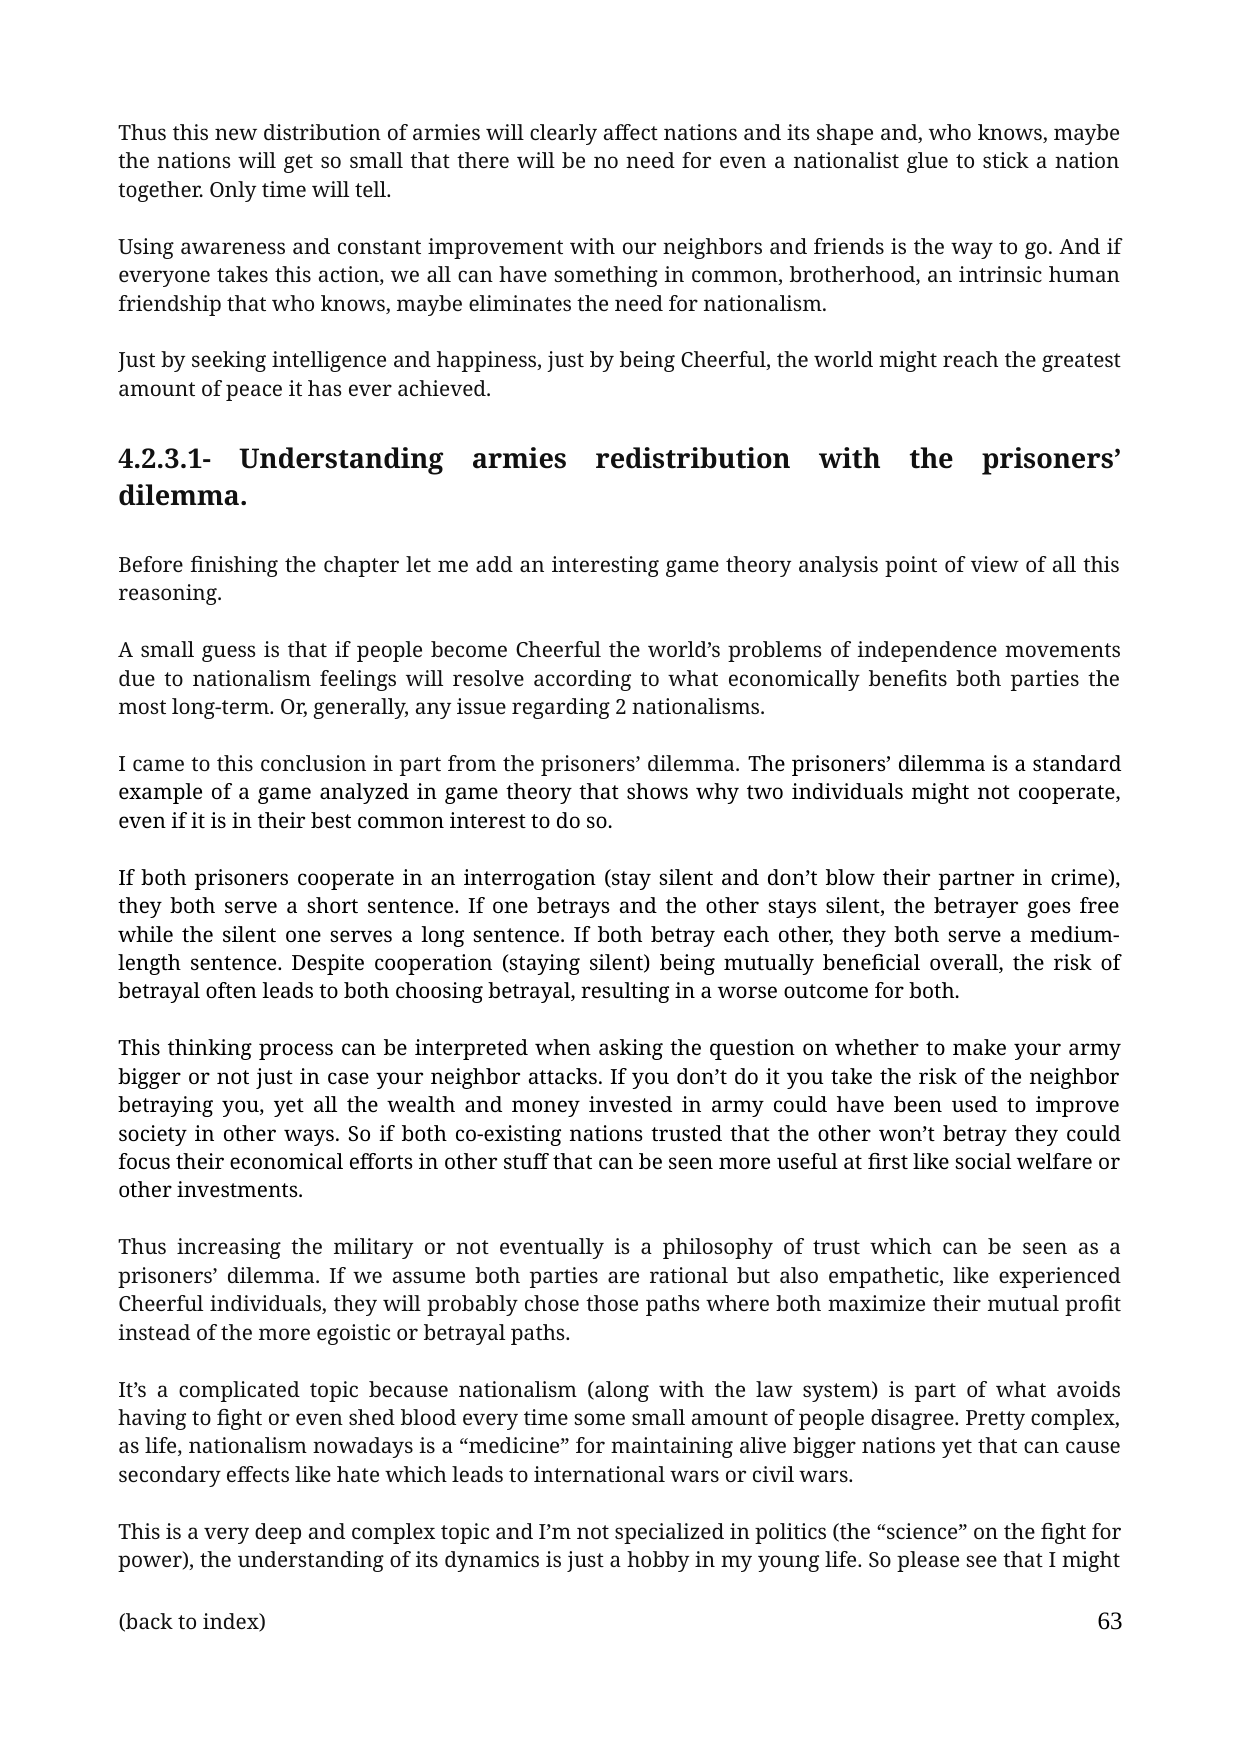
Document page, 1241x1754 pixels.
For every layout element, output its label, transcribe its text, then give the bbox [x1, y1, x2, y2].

text It’s a complicated topic because nationalism (along with the law system) is part of what avoids having to fight or even shed blood every time some small amount of people disagree. Pretty complex, as life, nationalism nowadays is a “medicine” for maintaining alive bigger nations yet that can cause secondary effects like hate which leads to international wars or civil wars. [118, 1375, 1122, 1488]
text 4.2.3.1- Understanding armies redistribution with the prisoners’ dilemma. [118, 439, 1122, 513]
text A small guess is that if people become Cheerful the world’s problems of independence movements due to nationalism feelings will resolve according to what economically benefits both parties the most long-term. Or, generally, any issue regarding 2 nationalisms. [118, 635, 1122, 721]
text I came to this conclusion in part from the prisoners’ dilemma. The prisoners’ dilemma is a standard example of a game analyzed in game theory that shows why two individuals might not cooperate, even if it is in their best common interest to do so. [118, 749, 1122, 834]
text Using awareness and constant improvement with our neighbors and friends is the way to go. And if everyone takes this action, we all can have something in common, brotherhood, an intrinsic human friendship that who knows, maybe eliminates the need for nationalism. [118, 232, 1122, 317]
text This thinking process can be interpreted when asking the question on whether to make your army bigger or not just in case your neighbor attacks. If you don’t do it you take the risk of the neighbor betraying you, yet all the wealth and money invested in army could have been used to improve society in other ways. So if both co-existing nations trusted that the other won’t betray they could focus their economical efforts in other stuff that can be seen more useful at first like social welfare or other investments. [118, 1033, 1122, 1204]
text If both prisoners cooperate in an interrogation (stay silent and don’t blow their partner in crime), they both serve a short sentence. If one betrays and the other stays silent, the betrayer goes free while the silent one serves a long sentence. If both betray each other, they both serve a medium-length sentence. Despite cooperation (staying silent) being mutually beneficial overall, the risk of betrayal often leads to both choosing betrayal, resulting in a worse outcome for both. [118, 863, 1122, 1005]
text Thus increasing the military or not eventually is a philosophy of trust which can be seen as a prisoners’ dilemma. If we assume both parties are rational but also empathetic, like experienced Cheerful individuals, they will probably chose those paths where both maximize their mutual profit instead of the more egoistic or betrayal paths. [118, 1232, 1122, 1346]
text Thus this new distribution of armies will clearly affect nations and its shape and, who knows, maybe the nations will get so small that there will be no need for even a nationalist glue to stick a nation together. Only time will tell. [118, 118, 1122, 203]
text Before finishing the chapter let me add an interesting game theory analysis point of view of all this reasoning. [118, 550, 1122, 607]
text This is a very deep and complex topic and I’m not specialized in politics (the “science” on the fight for power), the understanding of its dynamics is just a hobby in my young life. So please see that I might [118, 1517, 1122, 1574]
text Just by seeking intelligence and happiness, just by being Cheerful, the world might reach the greatest amount of peace it has ever achieved. [118, 346, 1122, 402]
